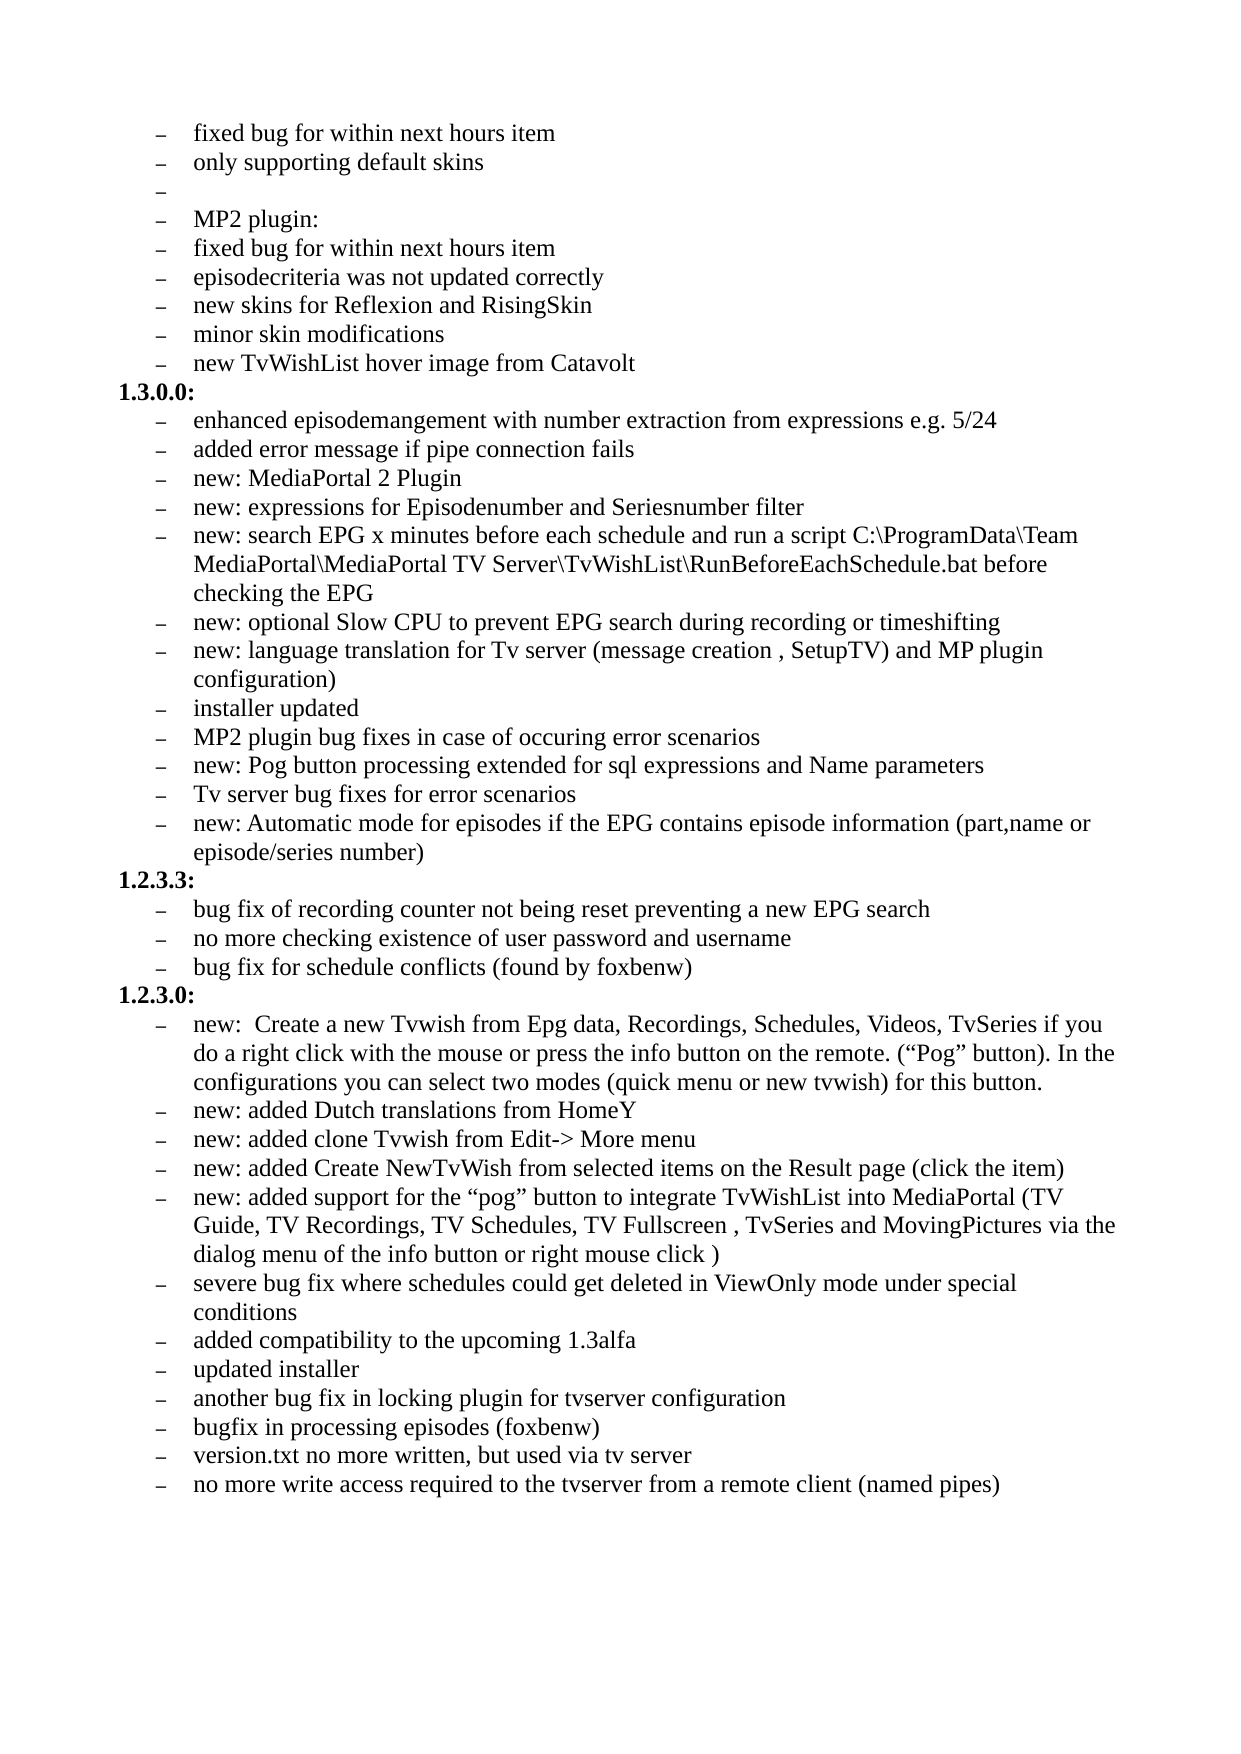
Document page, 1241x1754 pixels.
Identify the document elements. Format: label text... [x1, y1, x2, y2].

list new: Create a new Tvwish from Epg data, Recordings, Schedules, Videos, TvSeries if you do a right click with the mouse or press the info button on the remote. (“Pog” button). In the configurations you can select two modes (quick menu or new tvwish) for this button. [156, 1009, 1122, 1096]
list minor skin modifications [156, 319, 1122, 348]
list installer updated [156, 693, 1122, 722]
list new: added clone Tvwish from Edit-> More menu [156, 1124, 1122, 1153]
list bug fix of recording counter not being reset preventing a new EPG search [156, 894, 1122, 923]
list new: MediaPortal 2 Plugin [156, 463, 1122, 492]
list no more checking existence of user password and username [156, 923, 1122, 952]
list new: expressions for Episodenumber and Seriesnumber filter [156, 492, 1122, 521]
list new: Pog button processing extended for sql expressions and Name parameters [156, 751, 1122, 779]
list severe bug fix where schedules could get deleted in ViewOnly mode under special conditions [156, 1268, 1122, 1326]
text 1.2.3.0: [118, 981, 1122, 1009]
list new: added Create NewTvWish from selected items on the Result page (click the item) [156, 1153, 1122, 1182]
list new: Automatic mode for episodes if the EPG contains episode information (part,name or episode/series number) [156, 808, 1122, 866]
list new: language translation for Tv server (message creation , SetupTV) and MP plugin configuration) [156, 636, 1122, 693]
list added error message if pipe connection fails [156, 434, 1122, 463]
list new skins for Reflexion and RisingSkin [156, 291, 1122, 319]
list new: optional Slow CPU to prevent EPG search during recording or timeshifting [156, 607, 1122, 636]
text 1.3.0.0: [118, 377, 1122, 406]
list updated installer [156, 1354, 1122, 1383]
list MP2 plugin bug fixes in case of occuring error scenarios [156, 722, 1122, 751]
list bug fix for schedule conflicts (found by foxbenw) [156, 952, 1122, 981]
list bugfix in processing episodes (foxbenw) [156, 1412, 1122, 1441]
list Tv server bug fixes for error scenarios [156, 779, 1122, 808]
text 1.2.3.3: [118, 866, 1122, 894]
list fixed bug for within next hours item [156, 118, 1122, 147]
list new TvWishList hover image from Catavolt [156, 348, 1122, 377]
list new: added Dutch translations from HomeY [156, 1096, 1122, 1124]
list added compatibility to the upcoming 1.3alfa [156, 1326, 1122, 1354]
list version.txt no more written, but used via tv server [156, 1441, 1122, 1469]
list new: search EPG x minutes before each schedule and run a script C:\ProgramData\Team MediaPortal\MediaPortal TV Server\TvWishList\RunBeforeEachSchedule.bat before checking the EPG [156, 521, 1122, 607]
list only supporting default skins [156, 147, 1122, 176]
list fixed bug for within next hours item [156, 233, 1122, 262]
list MP2 plugin: [156, 204, 1122, 233]
list episodecriteria was not updated correctly [156, 262, 1122, 291]
list no more write access required to the tvserver from a remote client (named pipes) [156, 1469, 1122, 1498]
list another bug fix in locking plugin for tvserver configuration [156, 1383, 1122, 1412]
list new: added support for the “pog” button to integrate TvWishList into MediaPortal (TV Guide, TV Recordings, TV Schedules, TV Fullscreen , TvSeries and MovingPictures via the dialog menu of the info button or right mouse click ) [156, 1182, 1122, 1268]
list enhanced episodemangement with number extraction from expressions e.g. 5/24 [156, 406, 1122, 434]
